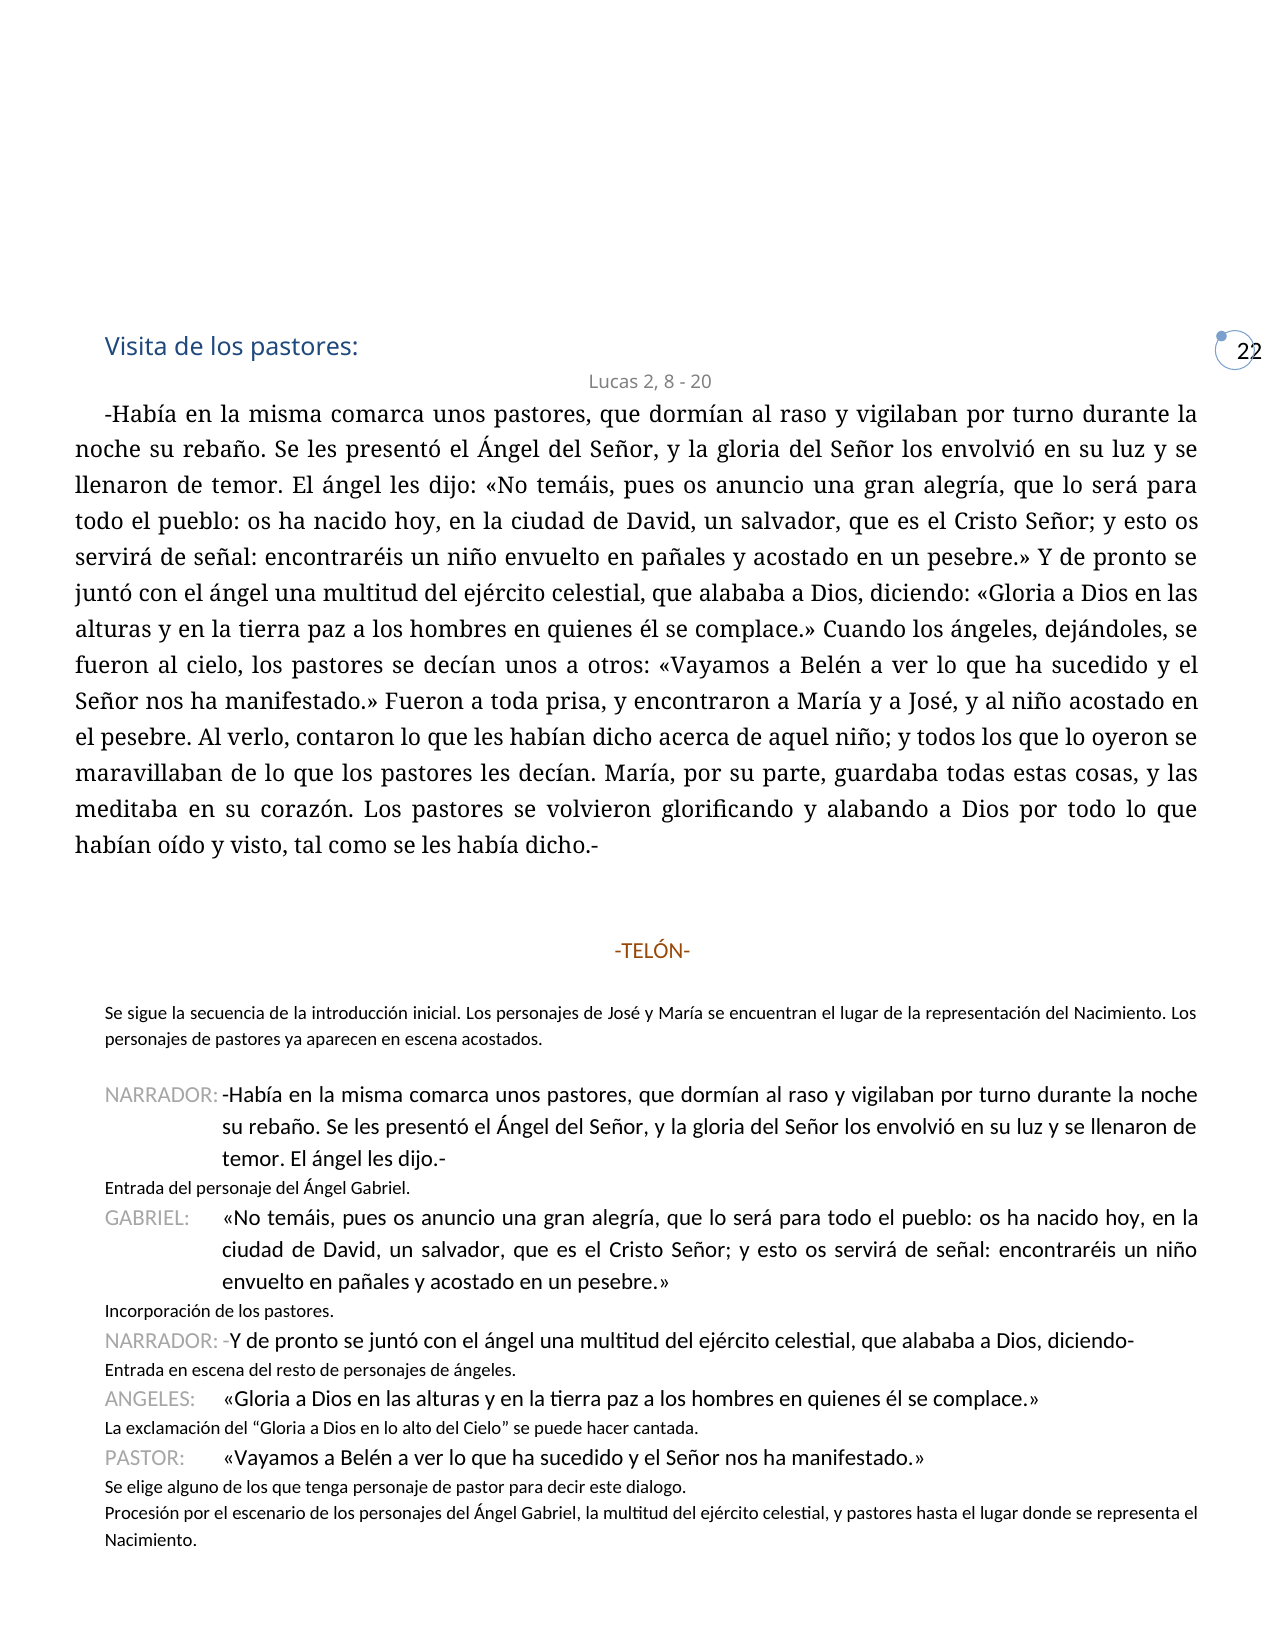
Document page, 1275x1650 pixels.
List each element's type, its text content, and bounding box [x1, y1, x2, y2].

text Entrada en escena del resto de personajes de ángeles. [104, 1358, 1200, 1381]
text Visita de los pastores: [75, 329, 1200, 363]
text PASTOR: «Vayamos a Belén a ver lo que ha sucedido y el Señor nos ha manifestado.» [104, 1443, 1200, 1471]
text Incorporación de los pastores. [104, 1299, 1200, 1322]
text -TELÓN- [104, 937, 1200, 964]
text Se sigue la secuencia de la introducción inicial. Los personajes de José y María se encuentran el lugar de la representación del Nacimiento. Los personajes de pastores ya aparecen en escena acostados. [104, 1001, 1200, 1050]
text NARRADOR: -Y de pronto se juntó con el ángel una multitud del ejército celestial, que alababa a Dios, diciendo- [104, 1326, 1200, 1354]
text -Había en la misma comarca unos pastores, que dormían al raso y vigilaban por turno durante la noche su rebaño. Se les presentó el Ángel del Señor, y la gloria del Señor los envolvió en su luz y se llenaron de temor. El ángel les dijo: «No temáis, pues os anuncio una gran alegría, que lo será para todo el pueblo: os ha nacido hoy, en la ciudad de David, un salvador, que es el Cristo Señor; y esto os servirá de señal: encontraréis un niño envuelto en pañales y acostado en un pesebre.» Y de pronto se juntó con el ángel una multitud del ejército celestial, que alababa a Dios, diciendo: «Gloria a Dios en las alturas y en la tierra paz a los hombres en quienes él se complace.» Cuando los ángeles, dejándoles, se fueron al cielo, los pastores se decían unos a otros: «Vayamos a Belén a ver lo que ha sucedido y el Señor nos ha manifestado.» Fueron a toda prisa, y encontraron a María y a José, y al niño acostado en el pesebre. Al verlo, contaron lo que les habían dicho acerca de aquel niño; y todos los que lo oyeron se maravillaban de lo que los pastores les decían. María, por su parte, guardaba todas estas cosas, y las meditaba en su corazón. Los pastores se volvieron glorificando y alabando a Dios por todo lo que habían oído y visto, tal como se les había dicho.- [75, 397, 1200, 860]
text NARRADOR: -Había en la misma comarca unos pastores, que dormían al raso y vigilaban por turno durante la noche su rebaño. Se les presentó el Ángel del Señor, y la gloria del Señor los envolvió en su luz y se llenaron de temor. El ángel les dijo.- [104, 1080, 1200, 1172]
text Lucas 2, 8 - 20 [104, 368, 1200, 394]
text La exclamación del “Gloria a Dios en lo alto del Cielo” se puede hacer cantada. [104, 1417, 1200, 1439]
text Entrada del personaje del Ángel Gabriel. [104, 1177, 1200, 1199]
text GABRIEL: «No temáis, pues os anuncio una gran alegría, que lo será para todo el pueblo: os ha nacido hoy, en la ciudad de David, un salvador, que es el Cristo Señor; y esto os servirá de señal: encontraréis un niño envuelto en pañales y acostado en un pesebre.» [104, 1203, 1200, 1295]
text Se elige alguno de los que tenga personaje de pastor para decir este dialogo. [104, 1475, 1200, 1498]
text ANGELES: «Gloria a Dios en las alturas y en la tierra paz a los hombres en quienes él se complace.» [104, 1384, 1200, 1412]
text Procesión por el escenario de los personajes del Ángel Gabriel, la multitud del ejército celestial, y pastores hasta el lugar donde se representa el Nacimiento. [104, 1501, 1200, 1551]
